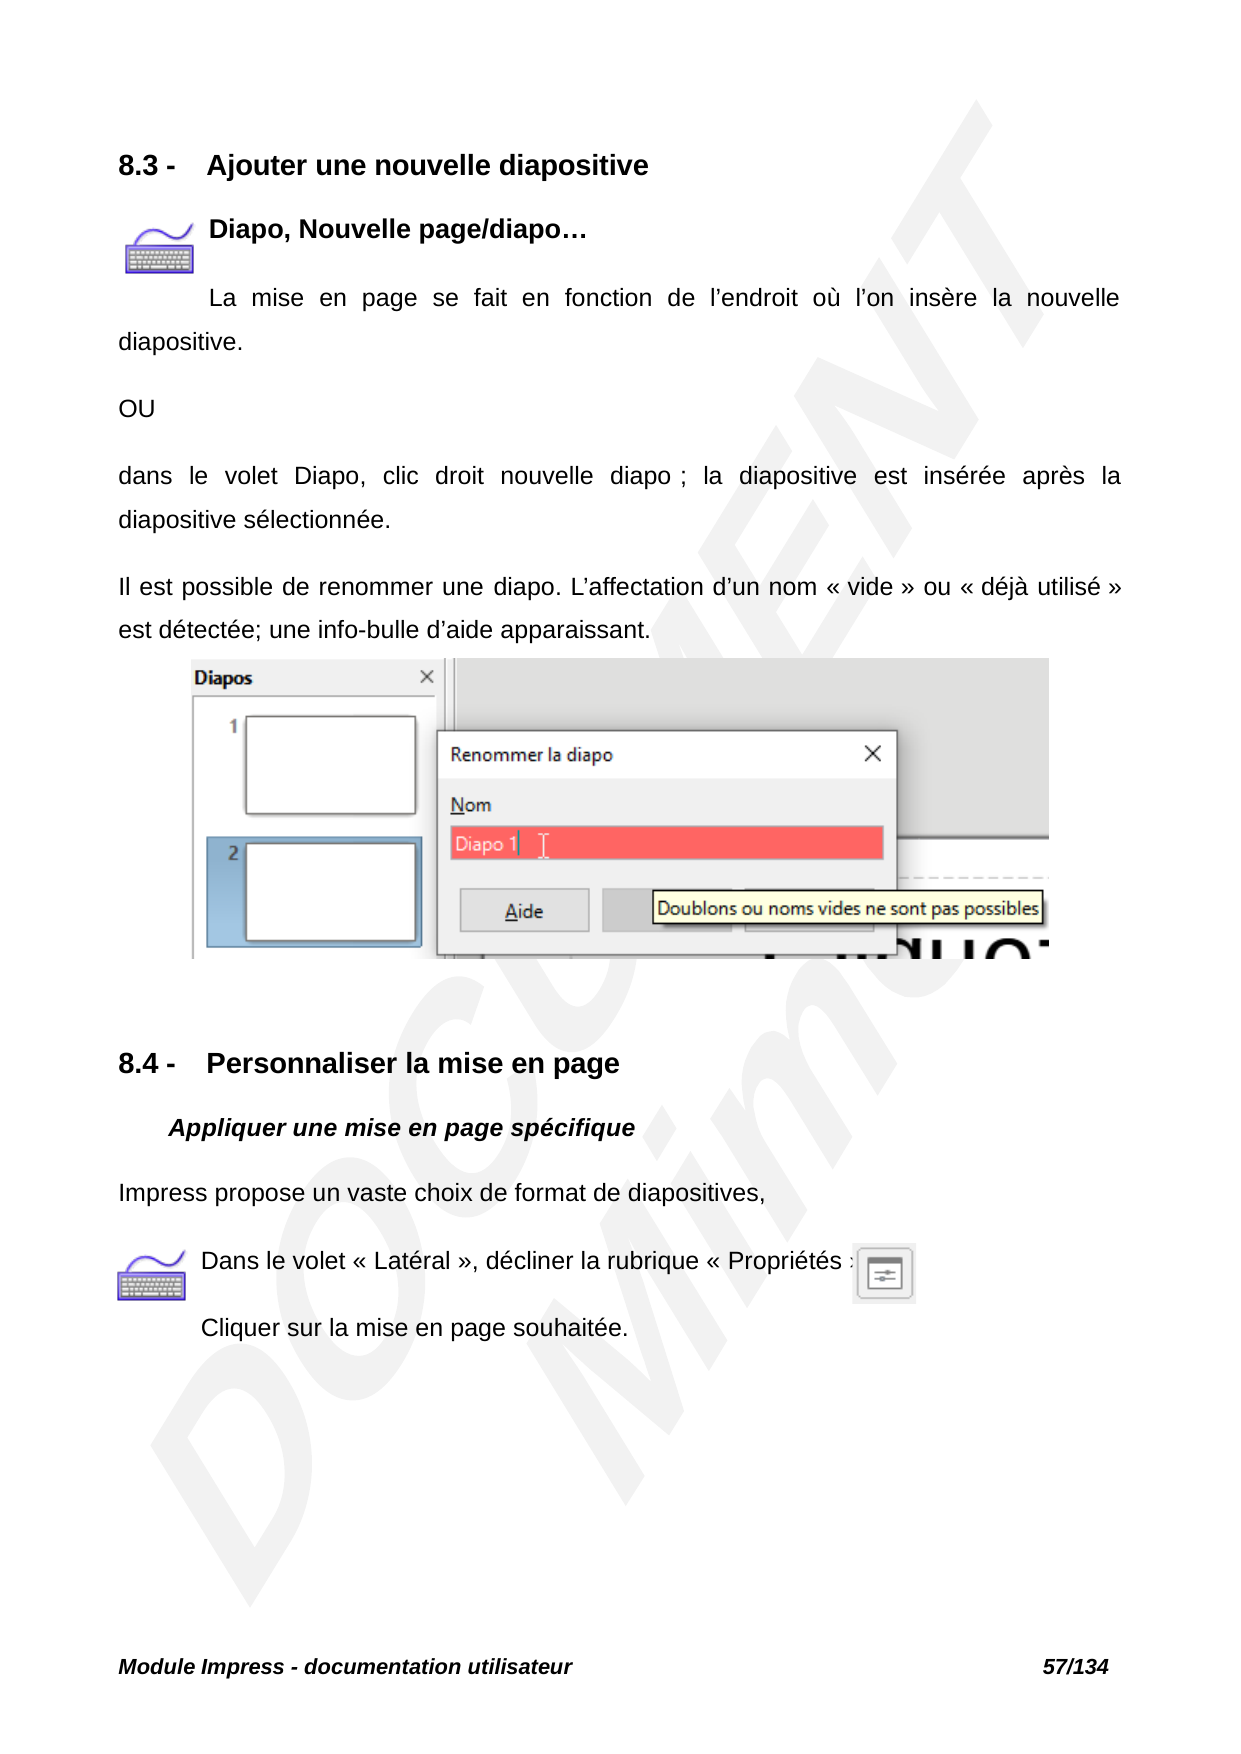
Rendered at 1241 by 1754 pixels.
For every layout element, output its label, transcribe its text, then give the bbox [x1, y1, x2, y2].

text Diapo, Nouvelle page/diapo… [197, 213, 1122, 244]
text Impress propose un vaste choix de format de diapositives, [118, 1178, 1122, 1207]
text La mise en page se fait en fonction de l’endroit où l’on insère la nouvelle diapositive. [118, 283, 1122, 356]
picture [121, 212, 197, 288]
picture [191, 658, 1049, 959]
text Il est possible de renommer une diapo. L’affectation d’un nom « vide » ou « déjà utilisé » est détectée; une info-bulle d’aide apparaissant. [118, 572, 1122, 644]
subtitle Ajouter une nouvelle diapositive [118, 147, 1122, 181]
text Dans le volet « Latéral », décliner la rubrique « Propriétés ». [189, 1246, 852, 1274]
text OU [118, 394, 1122, 423]
picture [113, 1240, 189, 1315]
text dans le volet Diapo, clic droit nouvelle diapo ; la diapositive est insérée après la diapositive sélectionnée. [118, 461, 1122, 534]
picture [852, 1243, 917, 1304]
text Cliquer sur la mise en page souhaitée. [118, 1313, 1122, 1342]
subtitle Personnaliser la mise en page [118, 1046, 1122, 1080]
text Dans le volet « Latéral », décliner la rubrique « Propriétés ». [917, 1246, 1122, 1274]
subtitle Appliquer une mise en page spécifique [168, 1113, 1122, 1142]
